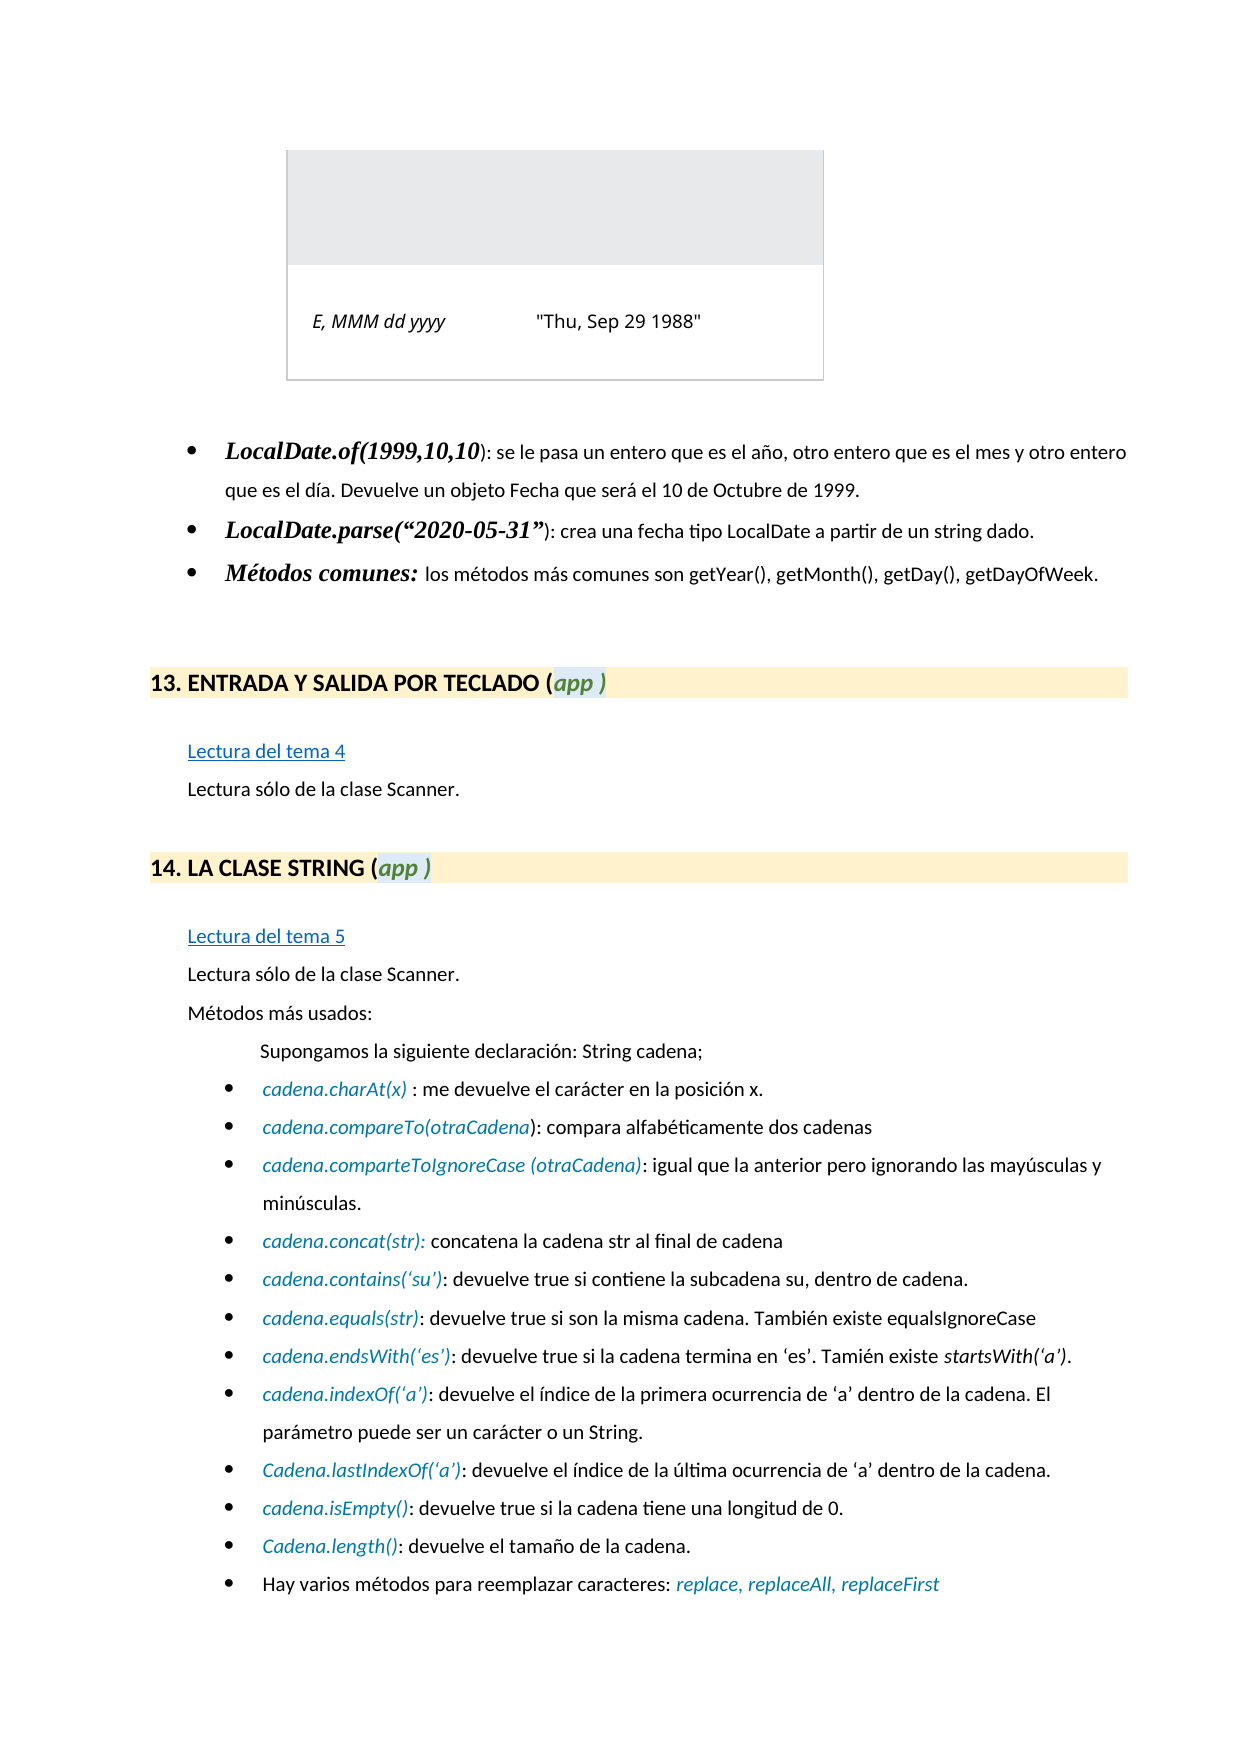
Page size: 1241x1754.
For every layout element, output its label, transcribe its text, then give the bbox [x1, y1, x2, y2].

table_cell E, MMM dd yyyy [288, 265, 523, 379]
list LA CLASE STRING (app ) [150, 852, 1128, 883]
list cadena.contains(‘su’): devuelve true si contiene la subcadena su, dentro de cadena. [225, 1267, 1128, 1292]
list Cadena.length(): devuelve el tamaño de la cadena. [225, 1533, 1128, 1559]
list Cadena.lastIndexOf(‘a’): devuelve el índice de la última ocurrencia de ‘a’ dentro de la cadena. [225, 1457, 1128, 1483]
table_cell [288, 150, 523, 265]
list Métodos más usados: [187, 1000, 1128, 1025]
list cadena.compareTo(otraCadena): compara alfabéticamente dos cadenas [225, 1114, 1128, 1139]
list Métodos comunes: los métodos más comunes son getYear(), getMonth(), getDay(), getDayOfWeek. [187, 558, 1128, 587]
list Hay varios métodos para reemplazar caracteres: replace, replaceAll, replaceFirst [225, 1572, 1128, 1597]
list LocalDate.parse(“2020-05-31”): crea una fecha tipo LocalDate a partir de un string dado. [187, 515, 1128, 544]
list LocalDate.of(1999,10,10): se le pasa un entero que es el año, otro entero que es el mes y otro entero que es el día. Devuelve un objeto Fecha que será el 10 de Octubre de 1999. [187, 436, 1128, 503]
table_cell [523, 150, 823, 265]
list Lectura del tema 5 [187, 923, 1128, 949]
list cadena.indexOf(‘a’): devuelve el índice de la primera ocurrencia de ‘a’ dentro de la cadena. El parámetro puede ser un carácter o un String. [225, 1381, 1128, 1444]
list cadena.endsWith(‘es’): devuelve true si la cadena termina en ‘es’. Tamién existe startsWith(‘a’). [225, 1343, 1128, 1368]
list Lectura sólo de la clase Scanner. [187, 962, 1128, 987]
table_cell "Thu, Sep 29 1988" [523, 265, 823, 379]
list ENTRADA Y SALIDA POR TECLADO (app ) [150, 667, 1128, 698]
list cadena.concat(str): concatena la cadena str al final de cadena [225, 1228, 1128, 1254]
list Lectura sólo de la clase Scanner. [187, 776, 1128, 802]
list Lectura del tema 4 [187, 738, 1128, 763]
list cadena.charAt(x) : me devuelve el carácter en la posición x. [225, 1076, 1128, 1101]
list cadena.comparteToIgnoreCase (otraCadena): igual que la anterior pero ignorando las mayúsculas y minúsculas. [225, 1152, 1128, 1216]
list Supongamos la siguiente declaración: String cadena; [187, 1038, 1128, 1063]
list cadena.isEmpty(): devuelve true si la cadena tiene una longitud de 0. [225, 1495, 1128, 1521]
list cadena.equals(str): devuelve true si son la misma cadena. También existe equalsIgnoreCase [225, 1305, 1128, 1330]
